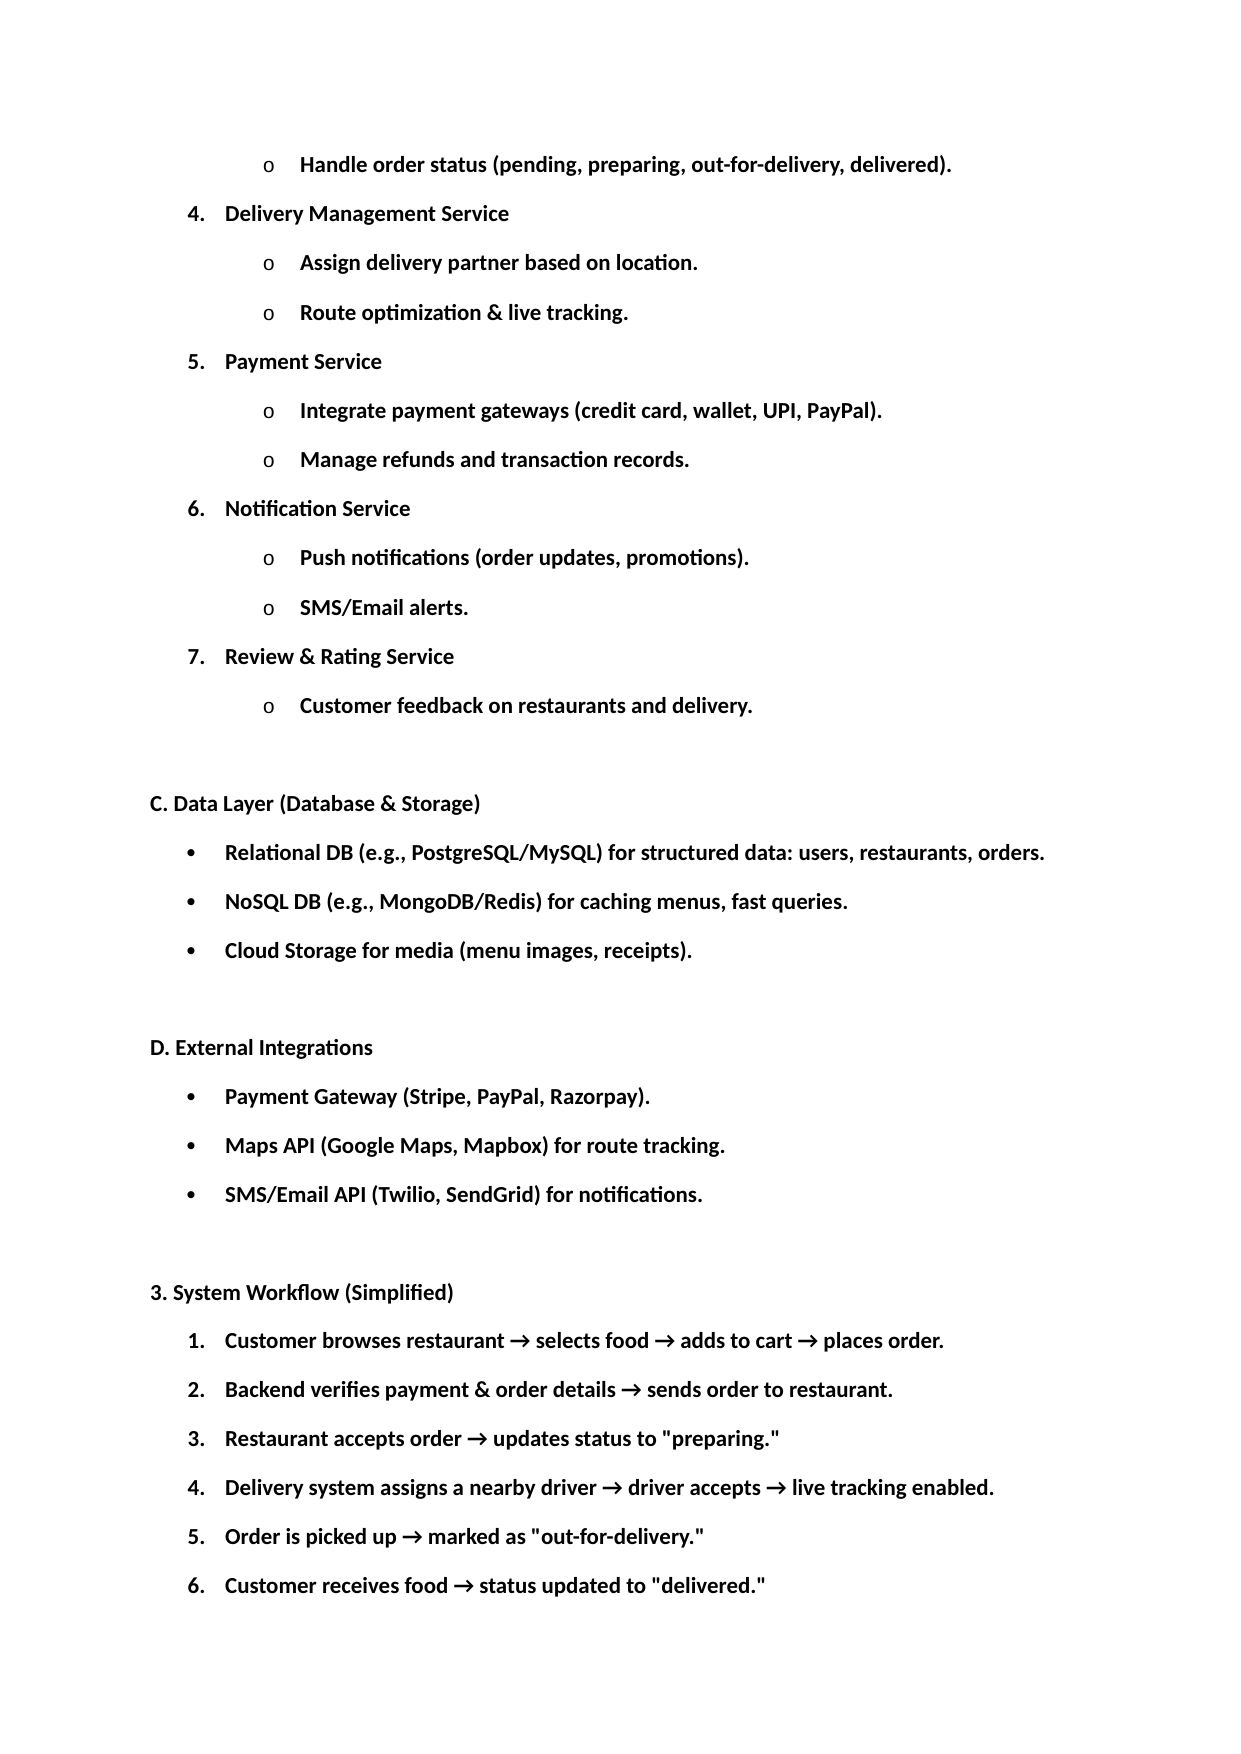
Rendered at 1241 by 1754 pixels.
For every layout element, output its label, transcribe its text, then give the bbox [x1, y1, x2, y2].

list Customer receives food → status updated to "delivered." [187, 1571, 1090, 1599]
text C. Data Layer (Database & Storage) [150, 789, 1090, 817]
list Delivery system assigns a nearby driver → driver accepts → live tracking enabled. [187, 1473, 1090, 1501]
list Manage refunds and transaction records. [262, 445, 1090, 474]
list Assign delivery partner based on location. [262, 248, 1090, 277]
list Payment Gateway (Stripe, PayPal, Razorpay). [187, 1082, 1090, 1110]
list Handle order status (pending, preparing, out-for-delivery, delivered). [262, 150, 1090, 178]
list Backend verifies payment & order details → sends order to restaurant. [187, 1376, 1090, 1403]
list Customer feedback on restaurants and delivery. [262, 691, 1090, 719]
list Payment Service [187, 347, 1090, 375]
list Notification Service [187, 494, 1090, 523]
list Restaurant accepts order → updates status to "preparing." [187, 1424, 1090, 1452]
list Maps API (Google Maps, Mapbox) for route tracking. [187, 1131, 1090, 1159]
list Order is picked up → marked as "out-for-delivery." [187, 1522, 1090, 1550]
list Delivery Management Service [187, 199, 1090, 227]
list SMS/Email API (Twilio, SendGrid) for notifications. [187, 1180, 1090, 1208]
list Cloud Storage for media (menu images, receipts). [187, 936, 1090, 964]
list Route optimization & live tracking. [262, 298, 1090, 326]
text 3. System Workflow (Simplified) [150, 1278, 1090, 1306]
list Push notifications (order updates, promotions). [262, 543, 1090, 572]
list SMS/Email alerts. [262, 593, 1090, 621]
list Integrate payment gateways (credit card, wallet, UPI, PayPal). [262, 396, 1090, 424]
list Customer browses restaurant → selects food → adds to cart → places order. [187, 1327, 1090, 1355]
list Relational DB (e.g., PostgreSQL/MySQL) for structured data: users, restaurants, orders. [187, 838, 1090, 866]
text D. External Integrations [150, 1033, 1090, 1062]
list NoSQL DB (e.g., MongoDB/Redis) for caching menus, fast queries. [187, 887, 1090, 915]
list Review & Rating Service [187, 642, 1090, 670]
